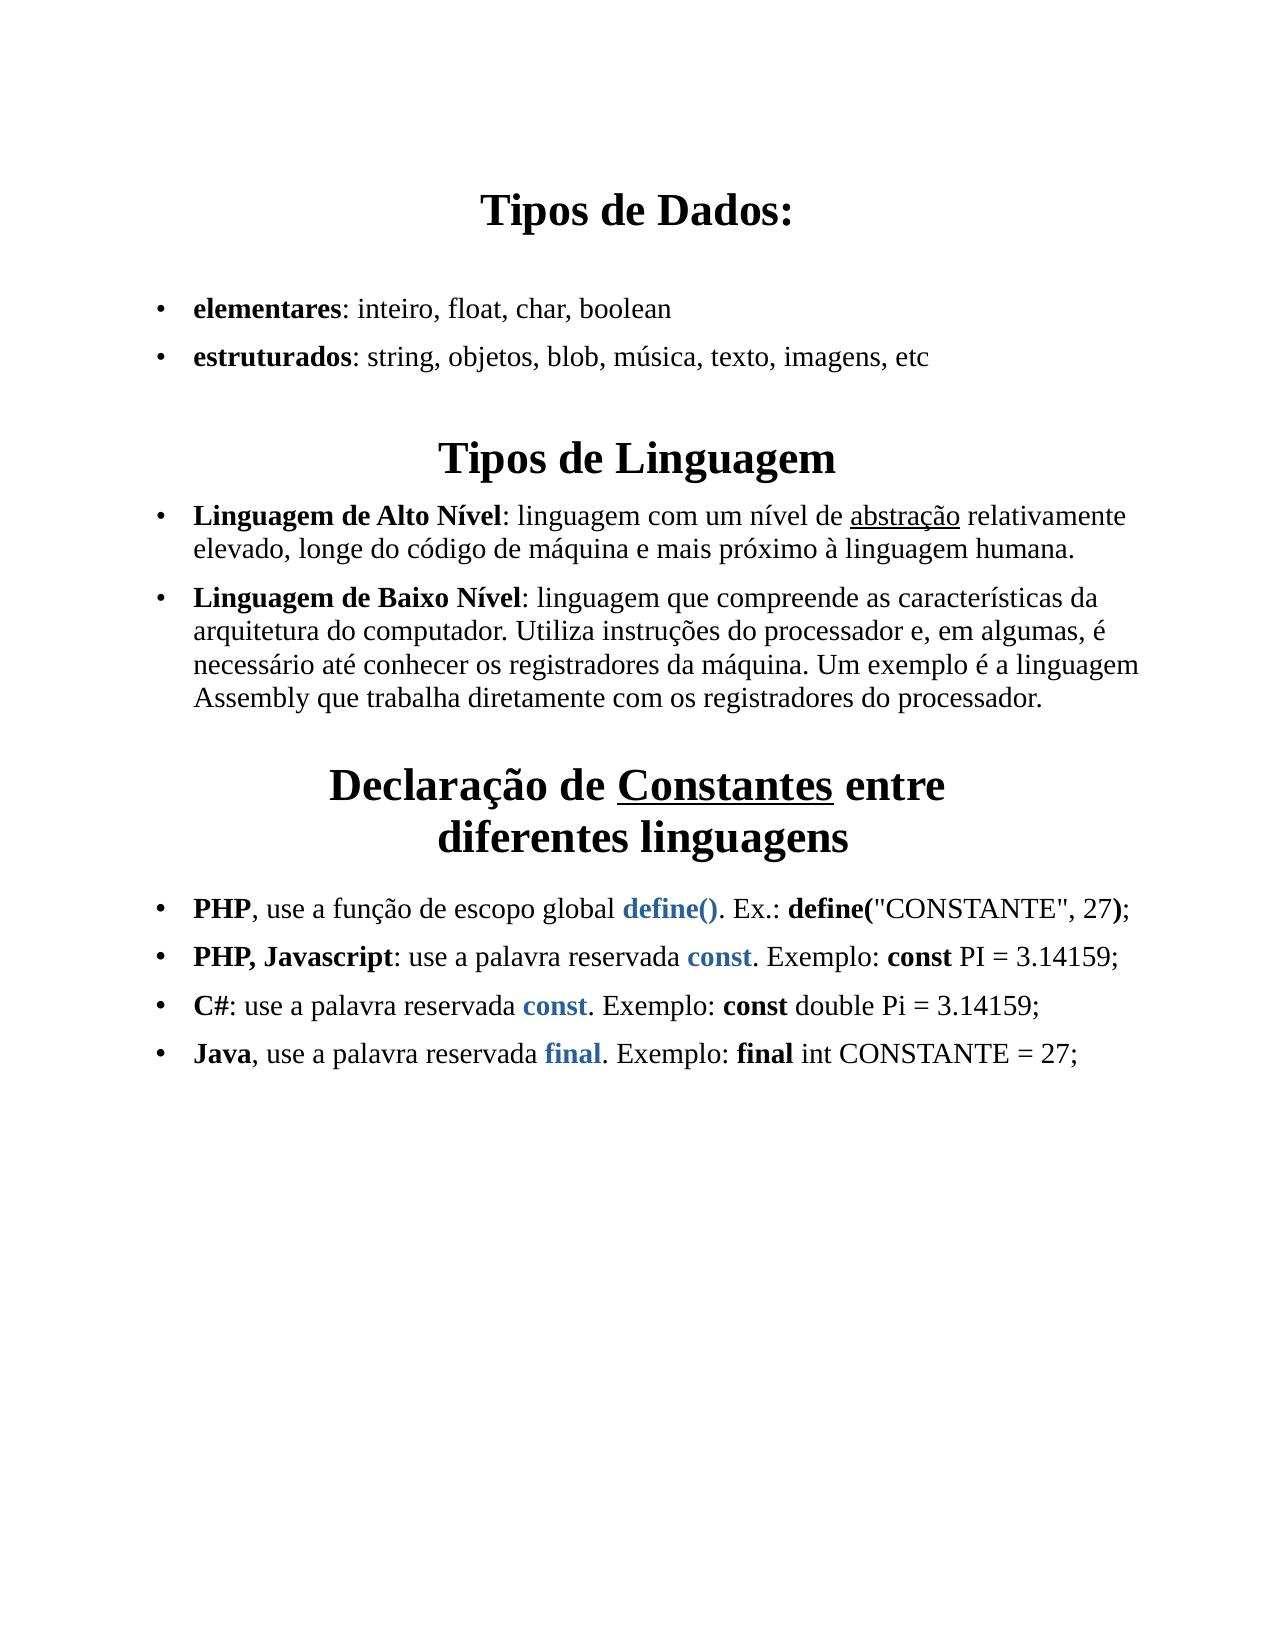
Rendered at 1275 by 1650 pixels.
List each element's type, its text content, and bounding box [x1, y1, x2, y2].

text Declaração de Constantes entre diferentes linguagens [118, 757, 1157, 863]
list Linguagem de Baixo Nível: linguagem que compreende as características da arquitetura do computador. Utiliza instruções do processador e, em algumas, é necessário até conhecer os registradores da máquina. Um exemplo é a linguagem Assembly que trabalha diretamente com os registradores do processador. [156, 580, 1157, 714]
list estruturados: string, objetos, blob, música, texto, imagens, etc [156, 339, 1157, 373]
subtitle Tipos de Dados: [118, 183, 1157, 235]
list Java, use a palavra reservada final. Exemplo: final int CONSTANTE = 27; [156, 1036, 1157, 1070]
list PHP, use a função de escopo global define(). Ex.: define("CONSTANTE", 27); [156, 891, 1157, 925]
list Linguagem de Alto Nível: linguagem com um nível de abstração relativamente elevado, longe do código de máquina e mais próximo à linguagem humana. [156, 498, 1157, 565]
list elementares: inteiro, float, char, boolean [156, 291, 1157, 325]
text Tipos de Linguagem [118, 431, 1157, 483]
list PHP, Javascript: use a palavra reservada const. Exemplo: const PI = 3.14159; [156, 939, 1157, 973]
list C#: use a palavra reservada const. Exemplo: const double Pi = 3.14159; [156, 988, 1157, 1021]
